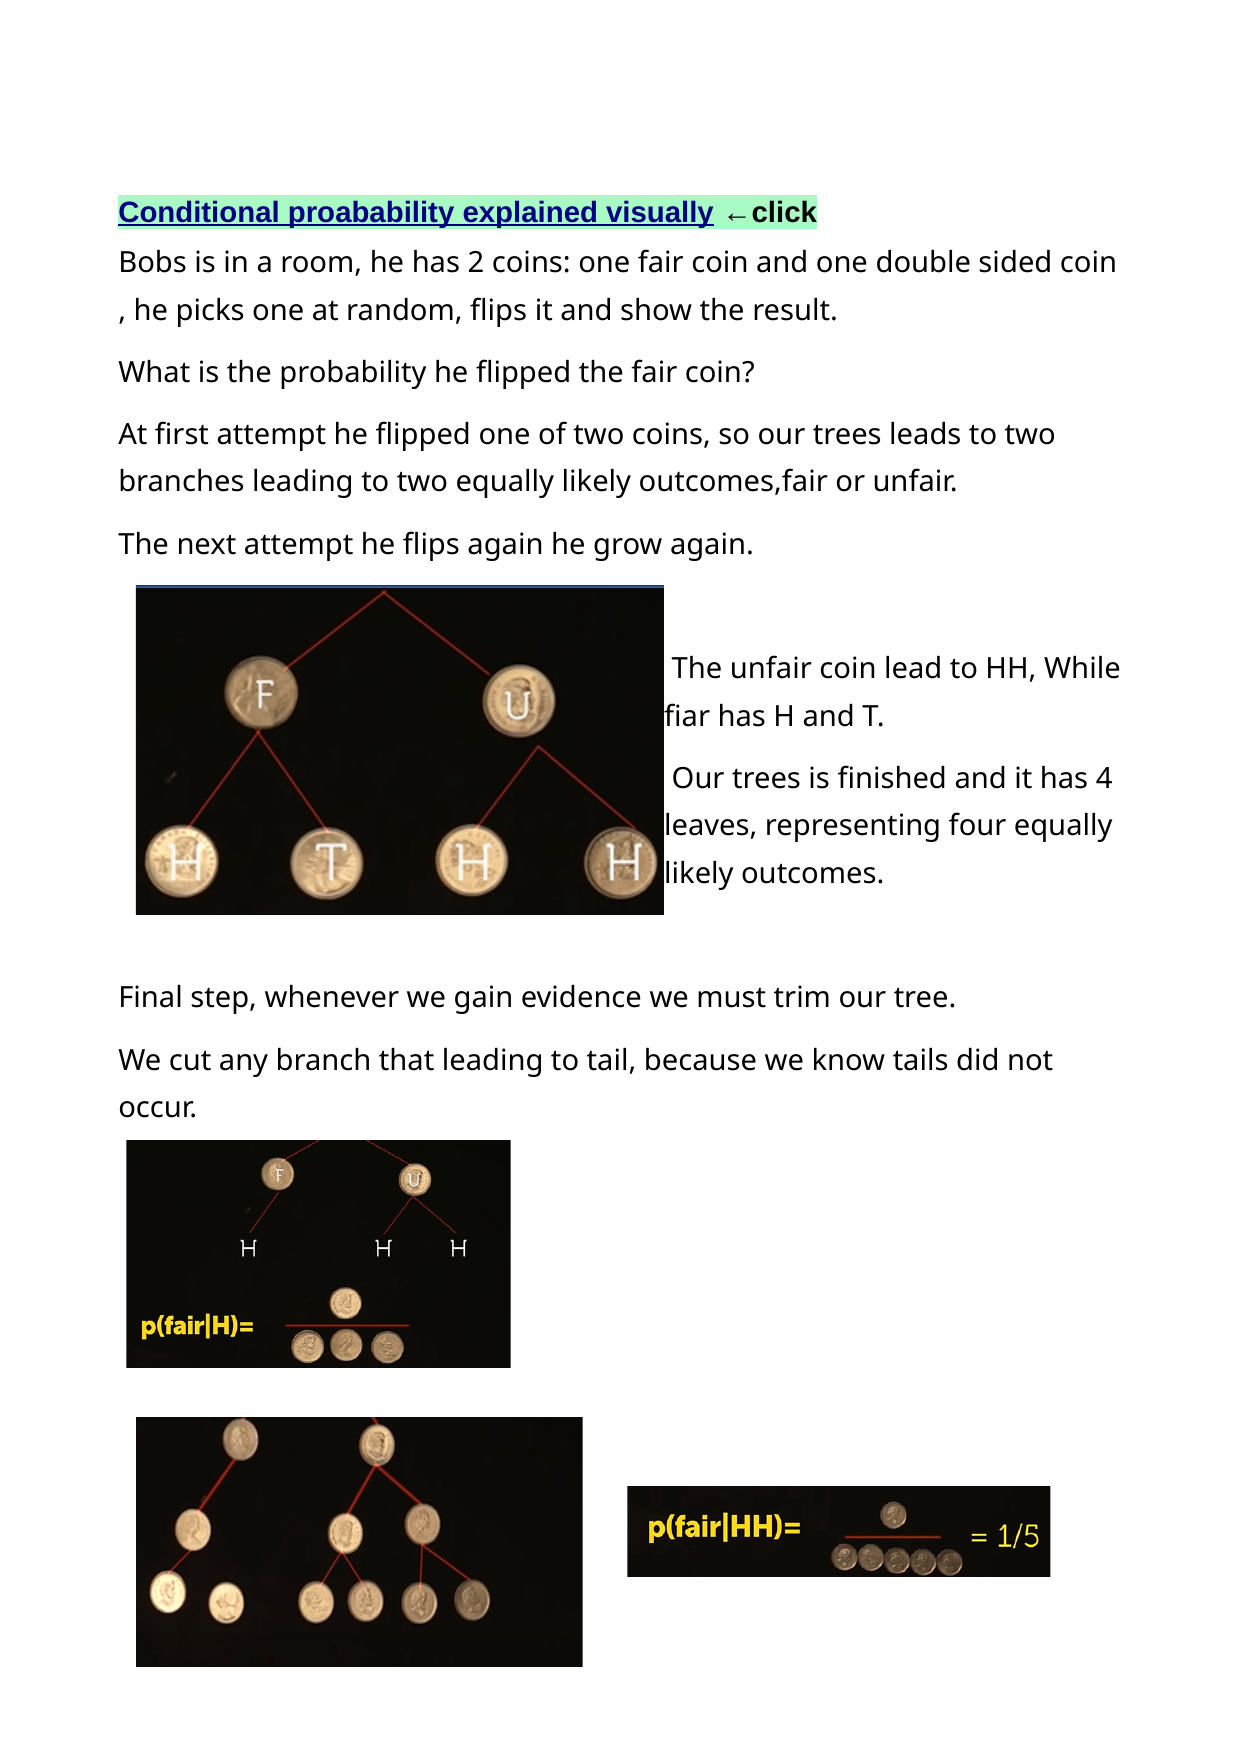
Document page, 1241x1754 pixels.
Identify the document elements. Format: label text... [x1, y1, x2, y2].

text At first attempt he flipped one of two coins, so our trees leads to two branches leading to two equally likely outcomes,fair or unfair. [118, 413, 1122, 500]
text Bobs is in a room, he has 2 coins: one fair coin and one double sided coin , he picks one at random, flips it and show the result. [118, 241, 1122, 328]
text [118, 647, 135, 734]
picture [135, 585, 664, 915]
text What is the probability he flipped the fair coin? [118, 351, 1122, 391]
text The unfair coin lead to HH, While fiar has H and T. [664, 647, 1122, 734]
text Our trees is finished and it has 4 leaves, representing four equally likely outcomes. [664, 757, 1122, 892]
picture [627, 1486, 1051, 1577]
picture [136, 1417, 583, 1667]
text The next attempt he flips again he grow again. [118, 523, 1122, 563]
picture [126, 1140, 511, 1368]
subtitle Conditional proabability explained visually ←click [817, 195, 1122, 229]
text Final step, whenever we gain evidence we must trim our tree. [118, 977, 1122, 1016]
text [118, 757, 135, 892]
text We cut any branch that leading to tail, because we know tails did not occur. [118, 1039, 1122, 1126]
